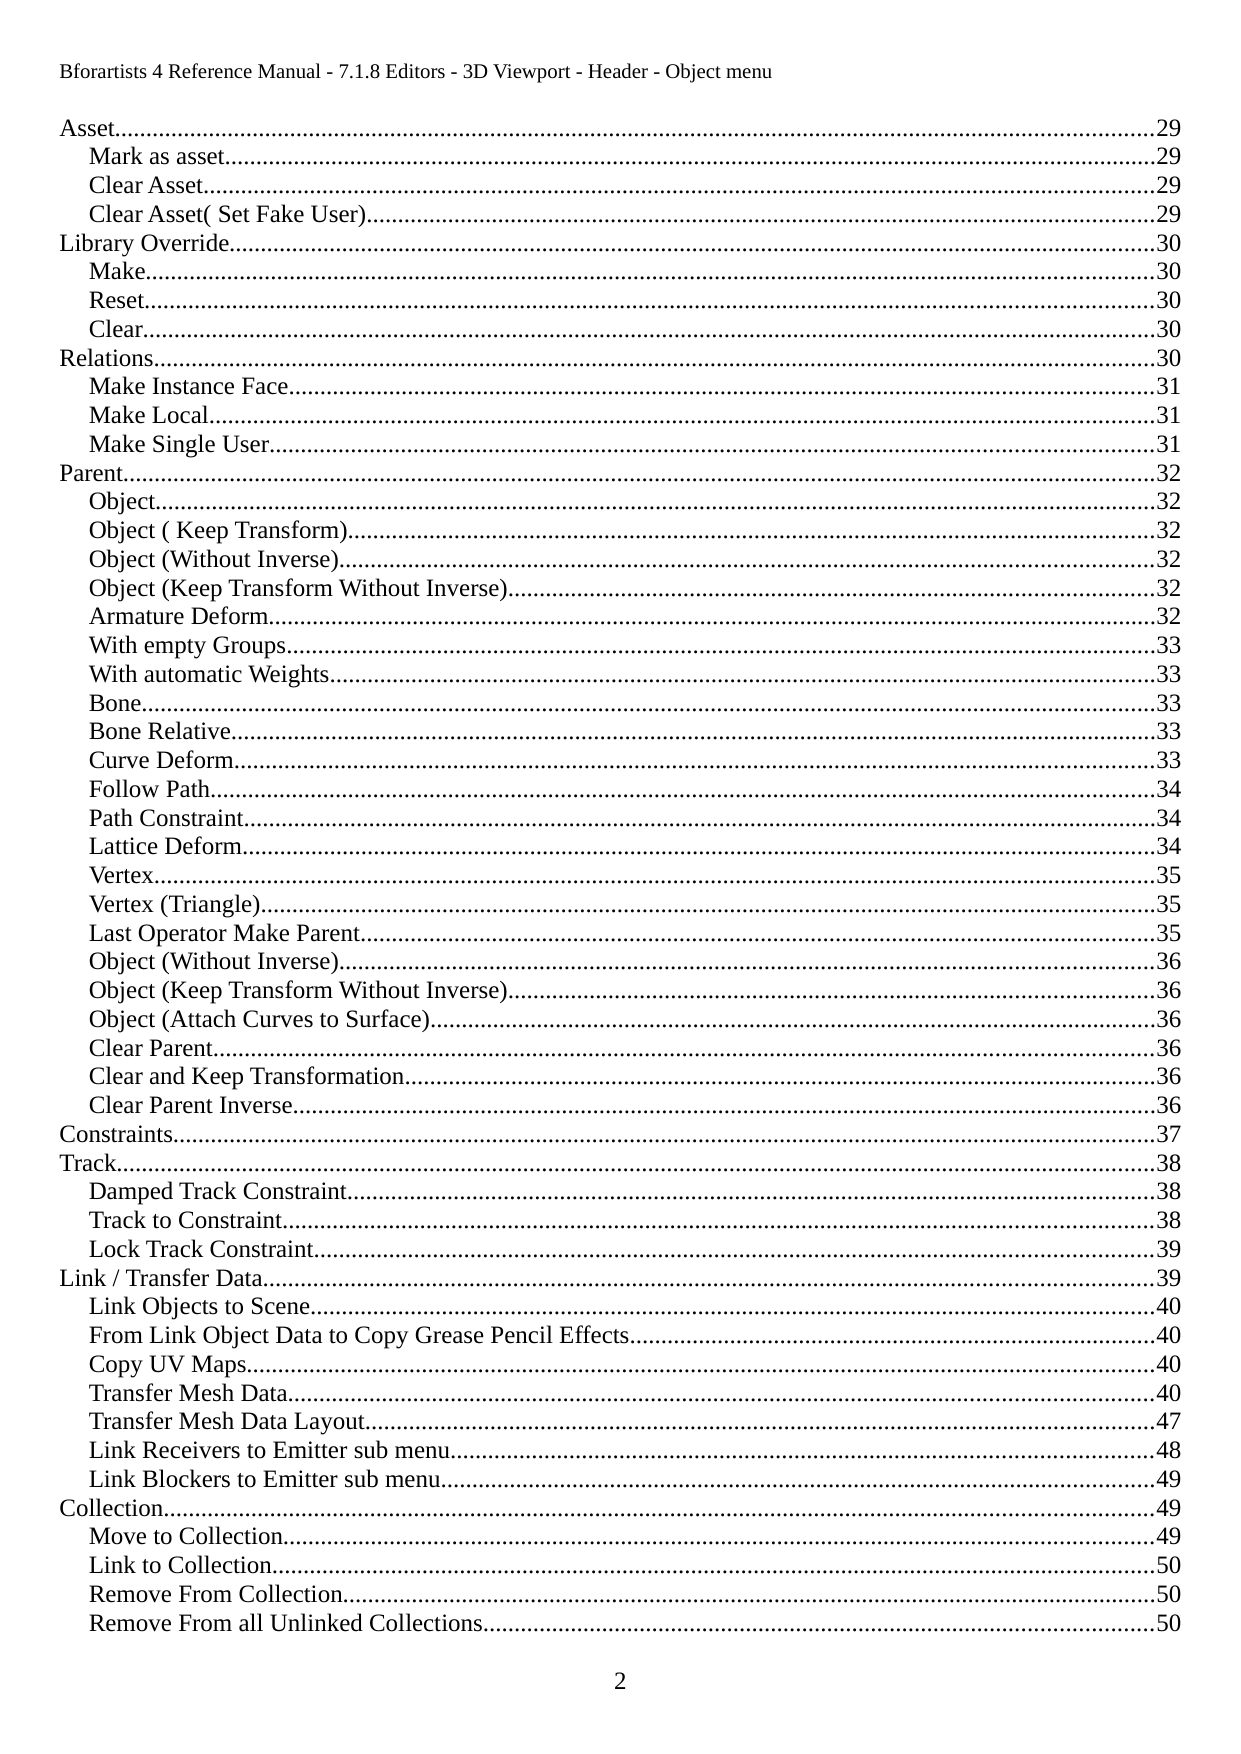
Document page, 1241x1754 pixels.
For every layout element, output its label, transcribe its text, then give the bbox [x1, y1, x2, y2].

text Bone 33 [88, 688, 1181, 716]
text Lattice Deform 34 [88, 831, 1181, 860]
text Link Objects to Scene 40 [88, 1291, 1181, 1320]
text With automatic Weights 33 [88, 659, 1181, 688]
text Library Override 30 [59, 228, 1181, 256]
text Object (Attach Curves to Surface) 36 [88, 1004, 1181, 1033]
text Make 30 [88, 256, 1181, 285]
text Mark as asset 29 [88, 141, 1181, 170]
text Link Blockers to Emitter sub menu 49 [88, 1464, 1181, 1493]
text Last Operator Make Parent 35 [88, 918, 1181, 946]
text Object ( Keep Transform) 32 [88, 515, 1181, 544]
text Object 32 [88, 486, 1181, 515]
text Clear Asset( Set Fake User) 29 [88, 199, 1181, 228]
text Asset 29 [59, 113, 1181, 141]
text Make Local 31 [88, 400, 1181, 429]
text Clear 30 [88, 314, 1181, 343]
text Clear and Keep Transformation 36 [88, 1061, 1181, 1090]
text Copy UV Maps 40 [88, 1349, 1181, 1378]
text Relations 30 [59, 343, 1181, 371]
text Object (Keep Transform Without Inverse) 36 [88, 975, 1181, 1004]
text Transfer Mesh Data 40 [88, 1378, 1181, 1406]
text Lock Track Constraint 39 [88, 1234, 1181, 1263]
text Collection 49 [59, 1493, 1181, 1521]
text Vertex (Triangle) 35 [88, 889, 1181, 918]
text Move to Collection 49 [88, 1521, 1181, 1550]
text Track to Constraint 38 [88, 1205, 1181, 1234]
text Reset 30 [88, 285, 1181, 314]
text Make Instance Face 31 [88, 371, 1181, 400]
text Link Receivers to Emitter sub menu 48 [88, 1435, 1181, 1464]
text Curve Deform 33 [88, 745, 1181, 774]
text Transfer Mesh Data Layout 47 [88, 1406, 1181, 1435]
text Vertex 35 [88, 860, 1181, 889]
text Bone Relative 33 [88, 716, 1181, 745]
text Parent 32 [59, 458, 1181, 486]
text Track 38 [59, 1148, 1181, 1176]
text Clear Parent Inverse 36 [88, 1090, 1181, 1119]
text From Link Object Data to Copy Grease Pencil Effects 40 [88, 1320, 1181, 1349]
text Make Single User 31 [88, 429, 1181, 458]
text Clear Parent 36 [88, 1033, 1181, 1061]
text Link / Transfer Data 39 [59, 1263, 1181, 1291]
text Damped Track Constraint 38 [88, 1176, 1181, 1205]
text Object (Without Inverse) 36 [88, 946, 1181, 975]
text Remove From Collection 50 [88, 1579, 1181, 1608]
text Object (Keep Transform Without Inverse) 32 [88, 573, 1181, 601]
text Path Constraint 34 [88, 803, 1181, 831]
text Link to Collection 50 [88, 1550, 1181, 1579]
text Object (Without Inverse) 32 [88, 544, 1181, 573]
text With empty Groups 33 [88, 630, 1181, 659]
text Armature Deform 32 [88, 601, 1181, 630]
text Follow Path 34 [88, 774, 1181, 803]
text Constraints 37 [59, 1119, 1181, 1148]
text Remove From all Unlinked Collections 50 [88, 1608, 1181, 1636]
text Clear Asset 29 [88, 170, 1181, 199]
